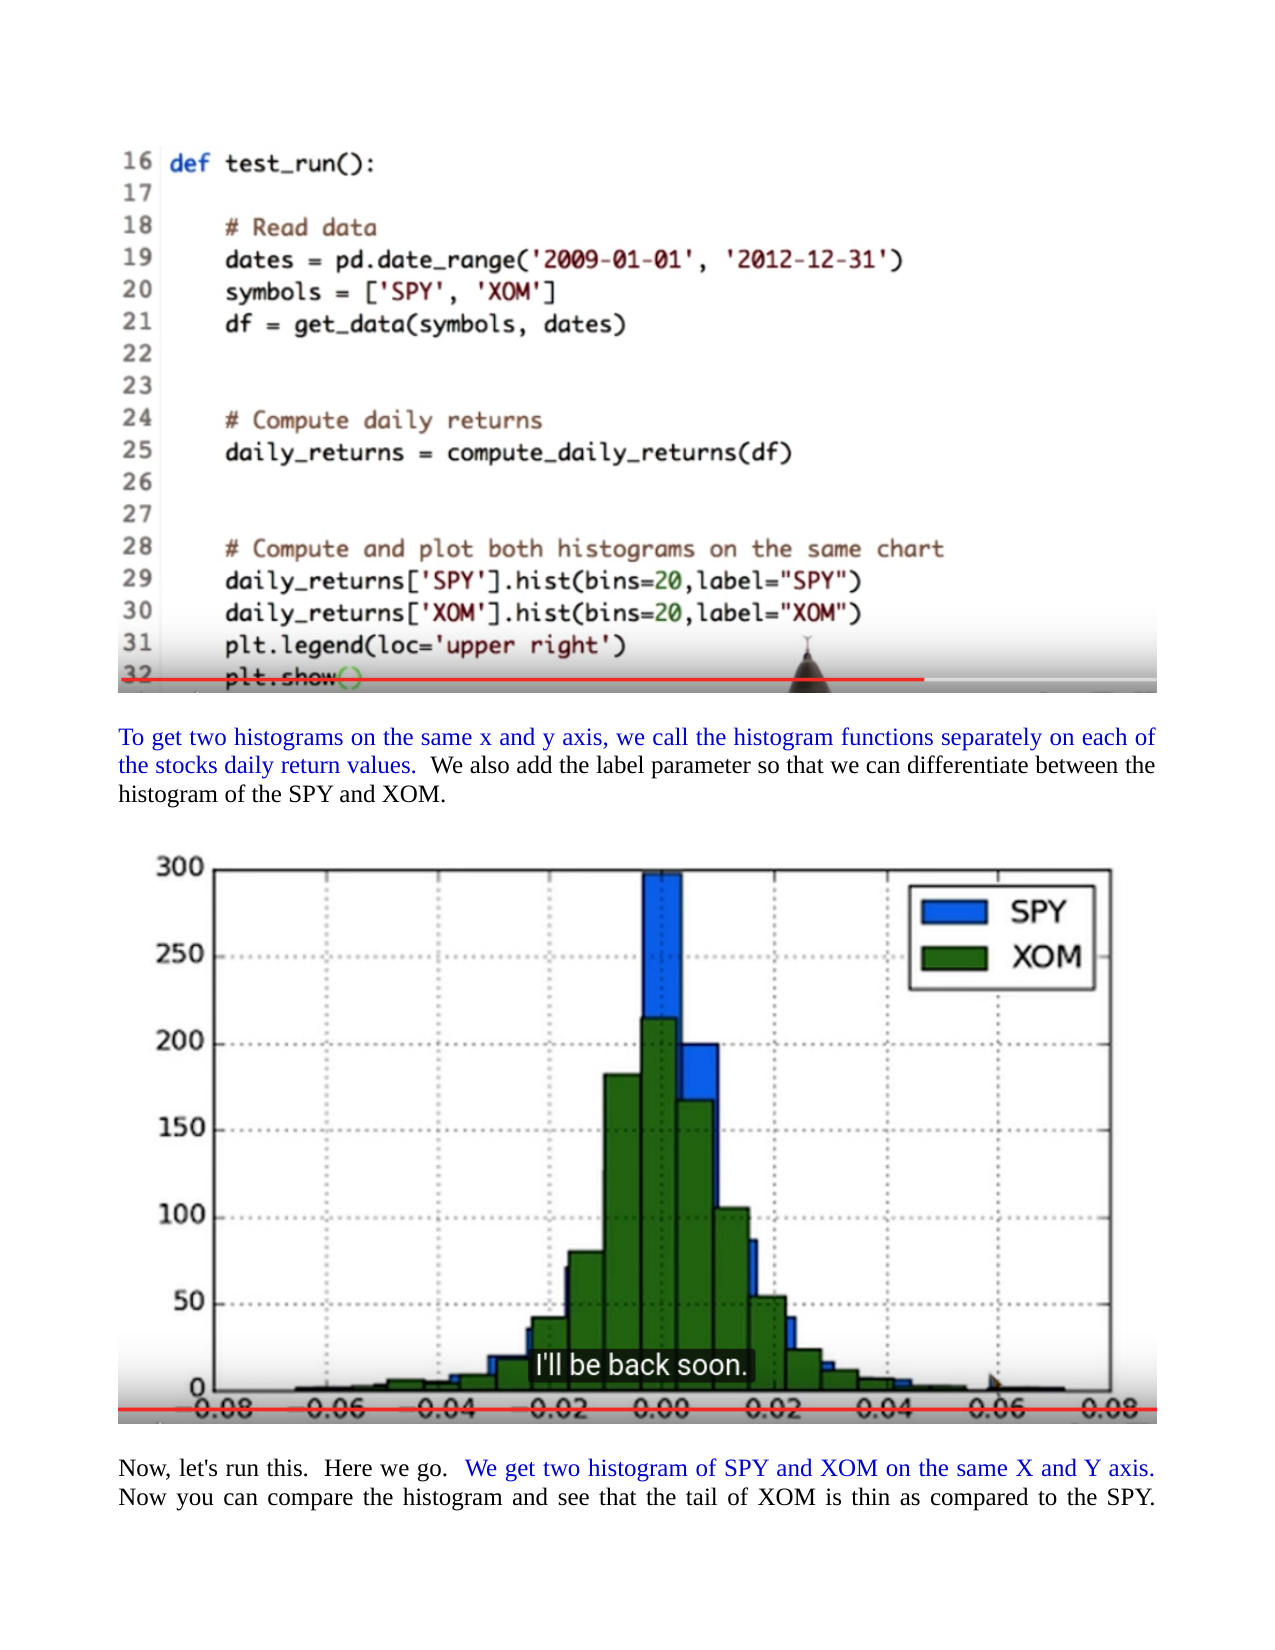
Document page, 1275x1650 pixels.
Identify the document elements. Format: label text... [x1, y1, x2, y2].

picture [118, 836, 1157, 1424]
text To get two histograms on the same x and y axis, we call the histogram functions separately on each of the stocks daily return values. We also add the label parameter so that we can differentiate between the histogram of the SPY and XOM. [118, 722, 1157, 808]
picture [118, 146, 1157, 693]
text Now, let's run this. Here we go. We get two histogram of SPY and XOM on the same X and Y axis. Now you can compare the histogram and see that the tail of XOM is thin as compared to the SPY. [118, 1453, 1157, 1510]
